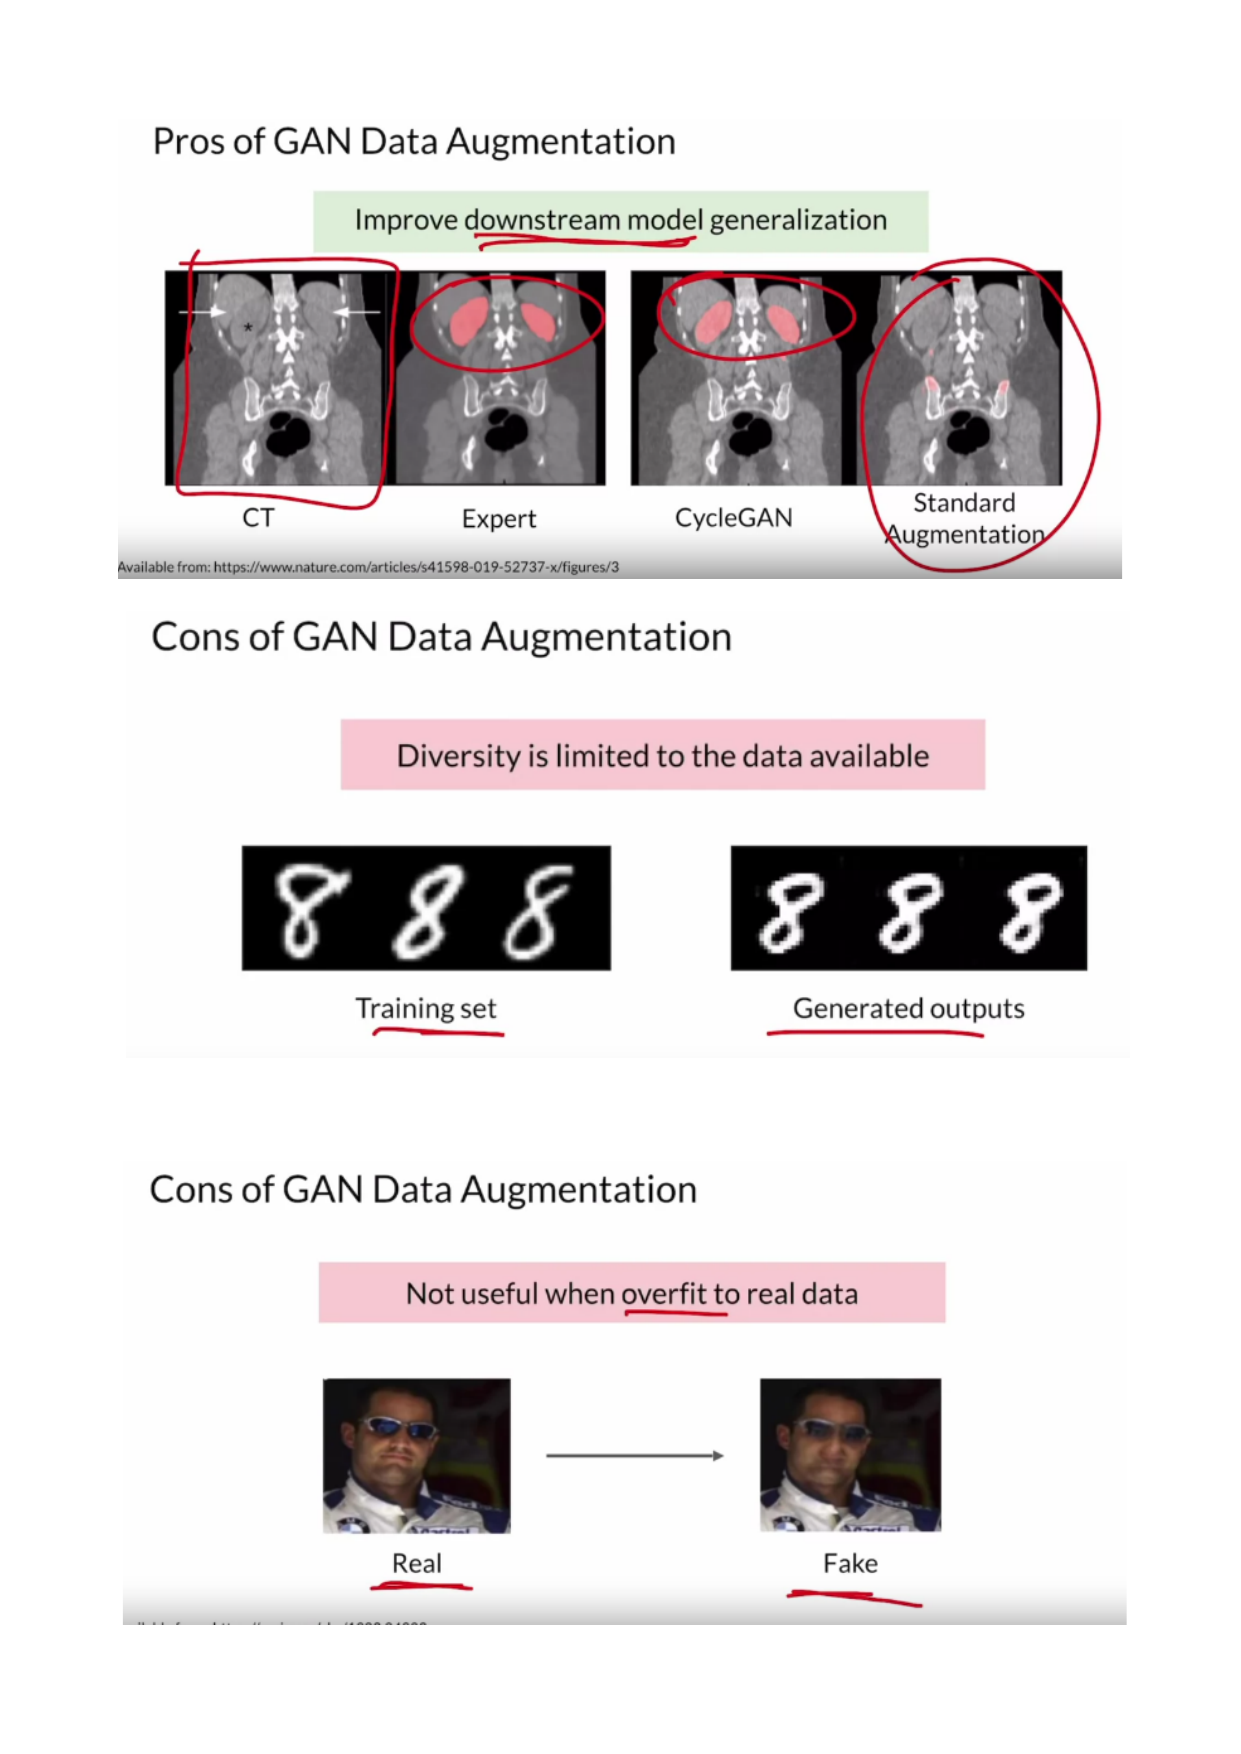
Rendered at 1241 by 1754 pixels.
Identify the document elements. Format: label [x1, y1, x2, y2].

picture [122, 1161, 1127, 1625]
picture [126, 611, 1130, 1058]
picture [118, 119, 1123, 579]
